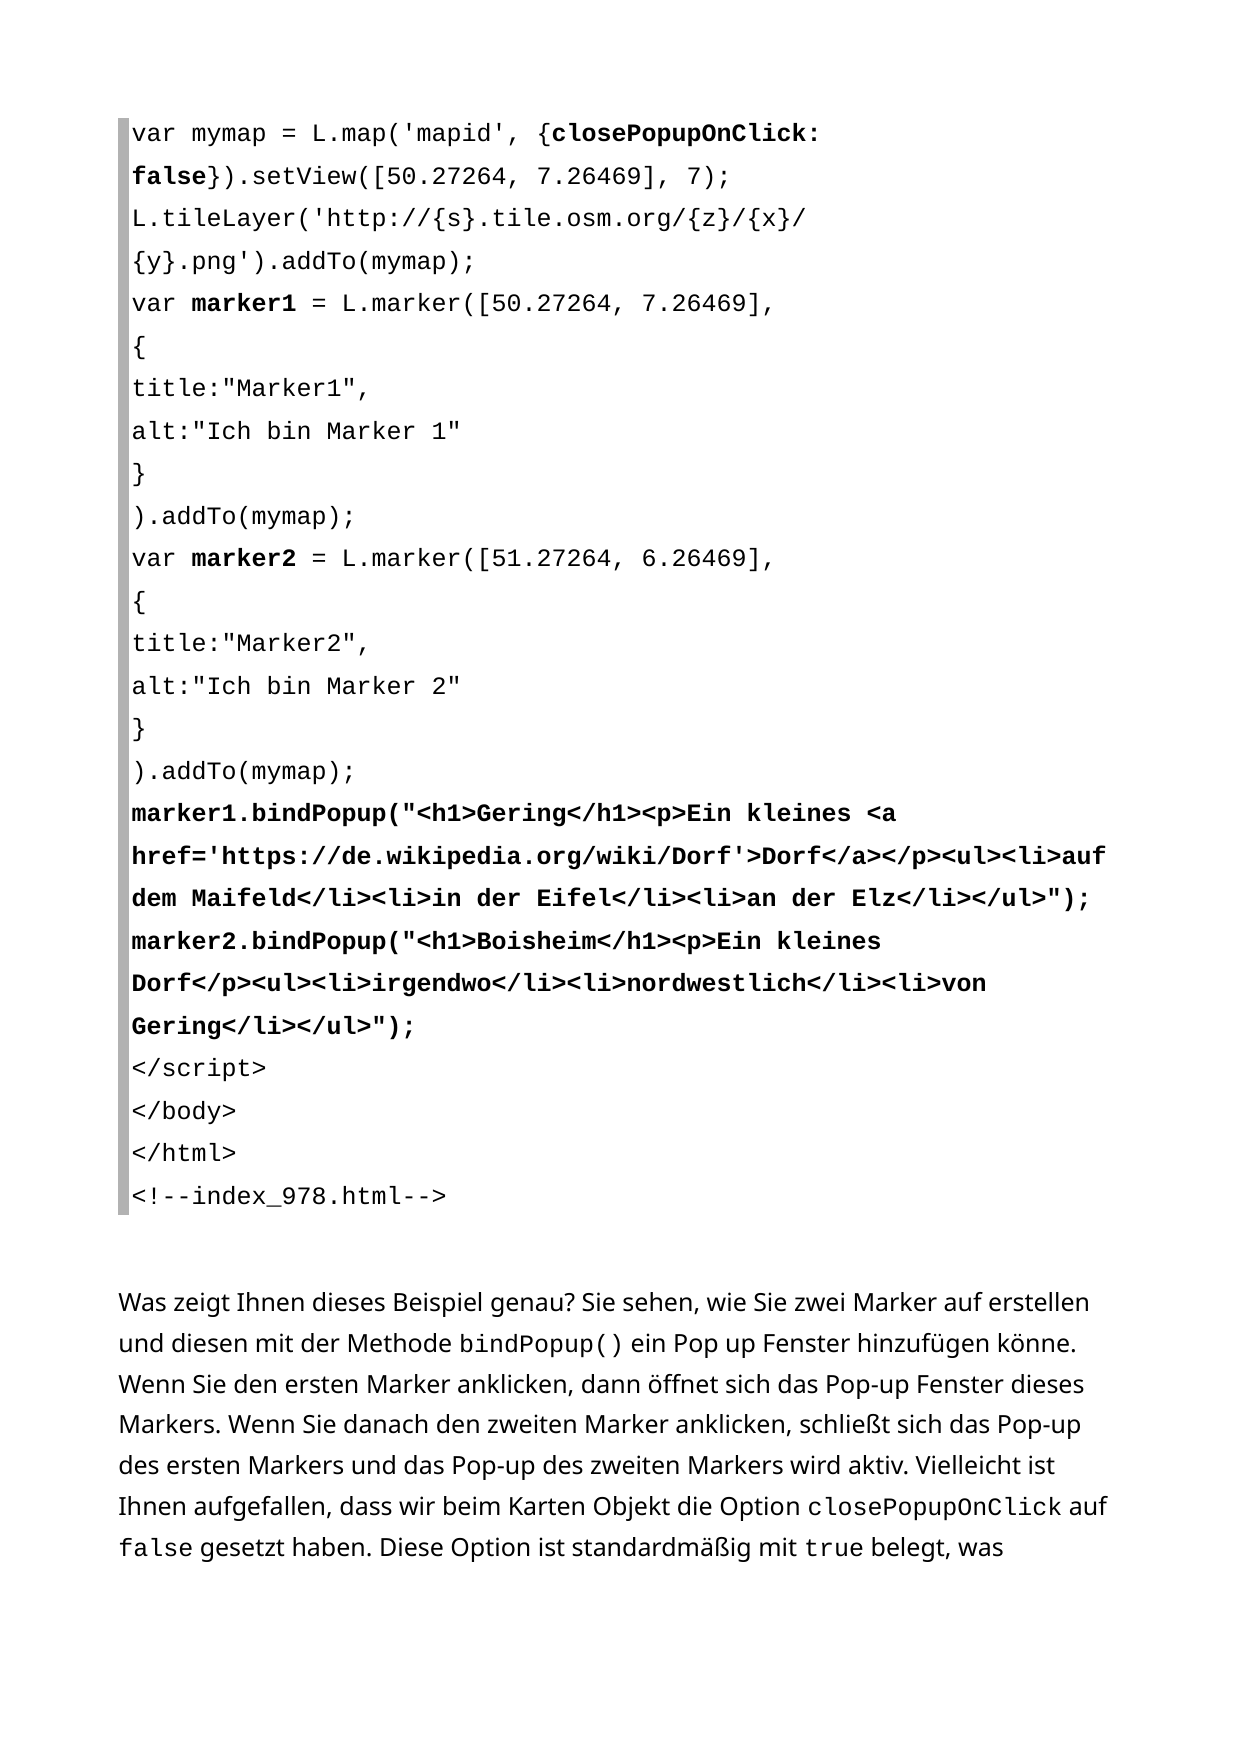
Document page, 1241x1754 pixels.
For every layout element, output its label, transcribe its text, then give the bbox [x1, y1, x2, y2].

text { [129, 586, 1122, 617]
text marker1.bindPopup("<h1>Gering</h1><p>Ein kleines <a href='https://de.wikipedia.org/wiki/Dorf'>Dorf</a></p><ul><li>auf dem Maifeld</li><li>in der Eifel</li><li>an der Elz</li></ul>"); [129, 798, 1122, 914]
text ).addTo(mymap); [129, 756, 1122, 787]
text } [129, 713, 1122, 744]
text <!--index_978.html--> [129, 1181, 1122, 1215]
text title:"Marker1", [129, 373, 1122, 404]
text </body> [129, 1096, 1122, 1127]
text L.tileLayer('http://{s}.tile.osm.org/{z}/{x}/{y}.png').addTo(mymap); [129, 203, 1122, 277]
text title:"Marker2", [129, 628, 1122, 659]
text var marker1 = L.marker([50.27264, 7.26469], [129, 288, 1122, 319]
text var marker2 = L.marker([51.27264, 6.26469], [129, 543, 1122, 574]
text </script> [129, 1053, 1122, 1084]
text </html> [129, 1138, 1122, 1169]
text ).addTo(mymap); [129, 501, 1122, 532]
text alt:"Ich bin Marker 1" [129, 416, 1122, 447]
text marker2.bindPopup("<h1>Boisheim</h1><p>Ein kleines Dorf</p><ul><li>irgendwo</li><li>nordwestlich</li><li>von Gering</li></ul>"); [129, 926, 1122, 1042]
text { [129, 331, 1122, 362]
text alt:"Ich bin Marker 2" [129, 671, 1122, 702]
text } [129, 458, 1122, 489]
text var mymap = L.map('mapid', {closePopupOnClick: false}).setView([50.27264, 7.26469], 7); [129, 118, 1122, 192]
text Was zeigt Ihnen dieses Beispiel genau? Sie sehen, wie Sie zwei Marker auf erstellen und diesen mit der Methode bindPopup() ein Pop up Fenster hinzufügen könne. Wenn Sie den ersten Marker anklicken, dann öffnet sich das Pop-up Fenster dieses Markers. Wenn Sie danach den zweiten Marker anklicken, schließt sich das Pop-up des ersten Markers und das Pop-up des zweiten Markers wird aktiv. Vielleicht ist Ihnen aufgefallen, dass wir beim Karten Objekt die Option closePopupOnClick auf false gesetzt haben. Diese Option ist standardmäßig mit true belegt, was [118, 1284, 1122, 1564]
